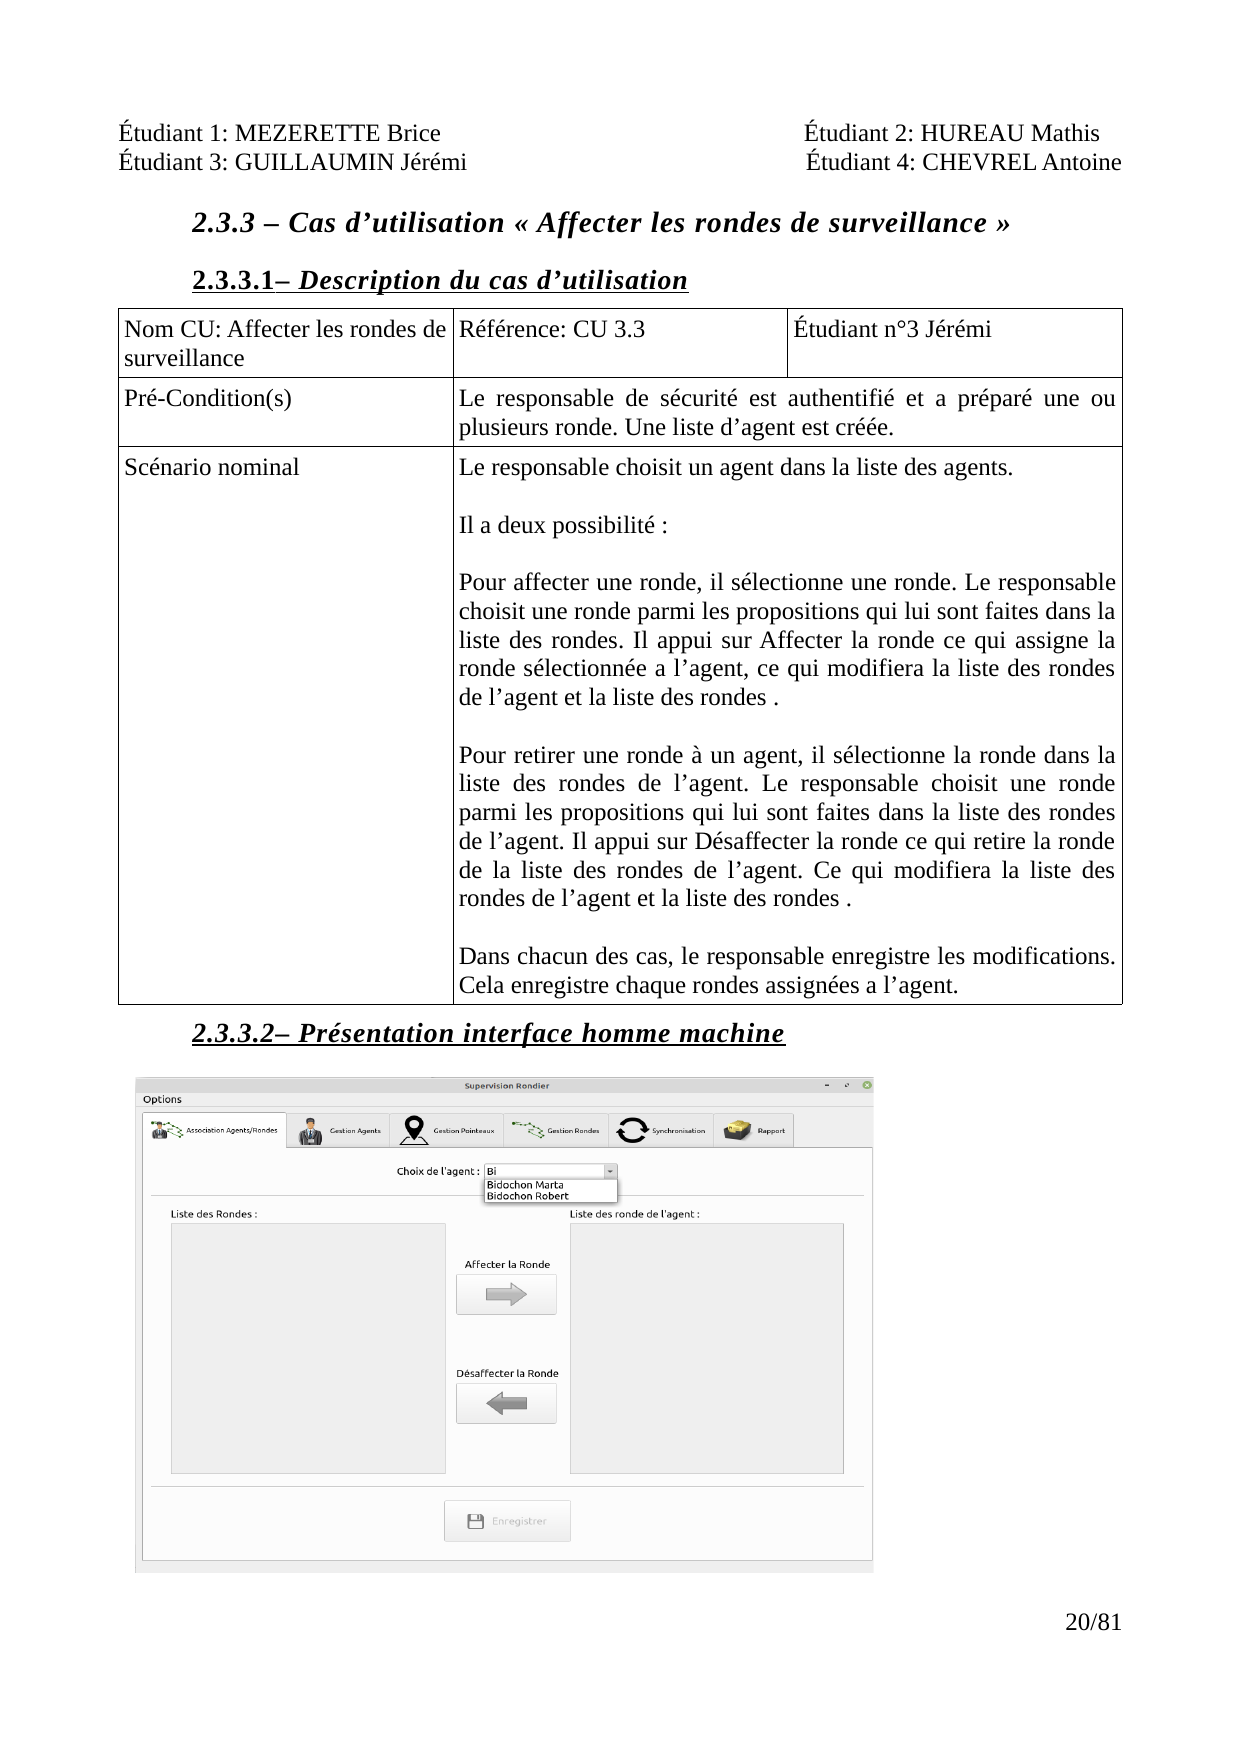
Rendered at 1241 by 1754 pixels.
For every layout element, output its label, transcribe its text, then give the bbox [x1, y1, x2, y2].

table_header Référence: CU 3.3 [454, 309, 787, 377]
subtitle 2.3.3.2– Présentation interface homme machine [118, 1017, 1122, 1049]
picture [135, 1077, 874, 1573]
table_cell Le responsable de sécurité est authentifié et a préparé une ou plusieurs ronde. Une liste d’agent est créée. [454, 378, 1122, 446]
table_cell Scénario nominal [119, 447, 453, 1004]
table_header Nom CU: Affecter les rondes de surveillance [119, 309, 453, 377]
subtitle 2.3.3.1– Description du cas d’utilisation [118, 264, 1122, 296]
subtitle 2.3.3 – Cas d’utilisation « Affecter les rondes de surveillance » [118, 205, 1122, 239]
table_cell Pré-Condition(s) [119, 378, 453, 446]
table_header Étudiant n°3 Jérémi [788, 309, 1122, 377]
table_cell Le responsable choisit un agent dans la liste des agents. Il a deux possibilité : Pour affecter une ronde, il sélectionne une ronde. Le responsable choisit une ronde parmi les propositions qui lui sont faites dans la liste des rondes. Il appui sur Affecter la ronde ce qui assigne la ronde sélectionnée a l’agent, ce qui modifiera la liste des rondes de l’agent et la liste des rondes . Pour retirer une ronde à un agent, il sélectionne la ronde dans la liste des rondes de l’agent. Le responsable choisit une ronde parmi les propositions qui lui sont faites dans la liste des rondes de l’agent. Il appui sur Désaffecter la ronde ce qui retire la ronde de la liste des rondes de l’agent. Ce qui modifiera la liste des rondes de l’agent et la liste des rondes . Dans chacun des cas, le responsable enregistre les modifications. Cela enregistre chaque rondes assignées a l’agent. [454, 447, 1122, 1004]
